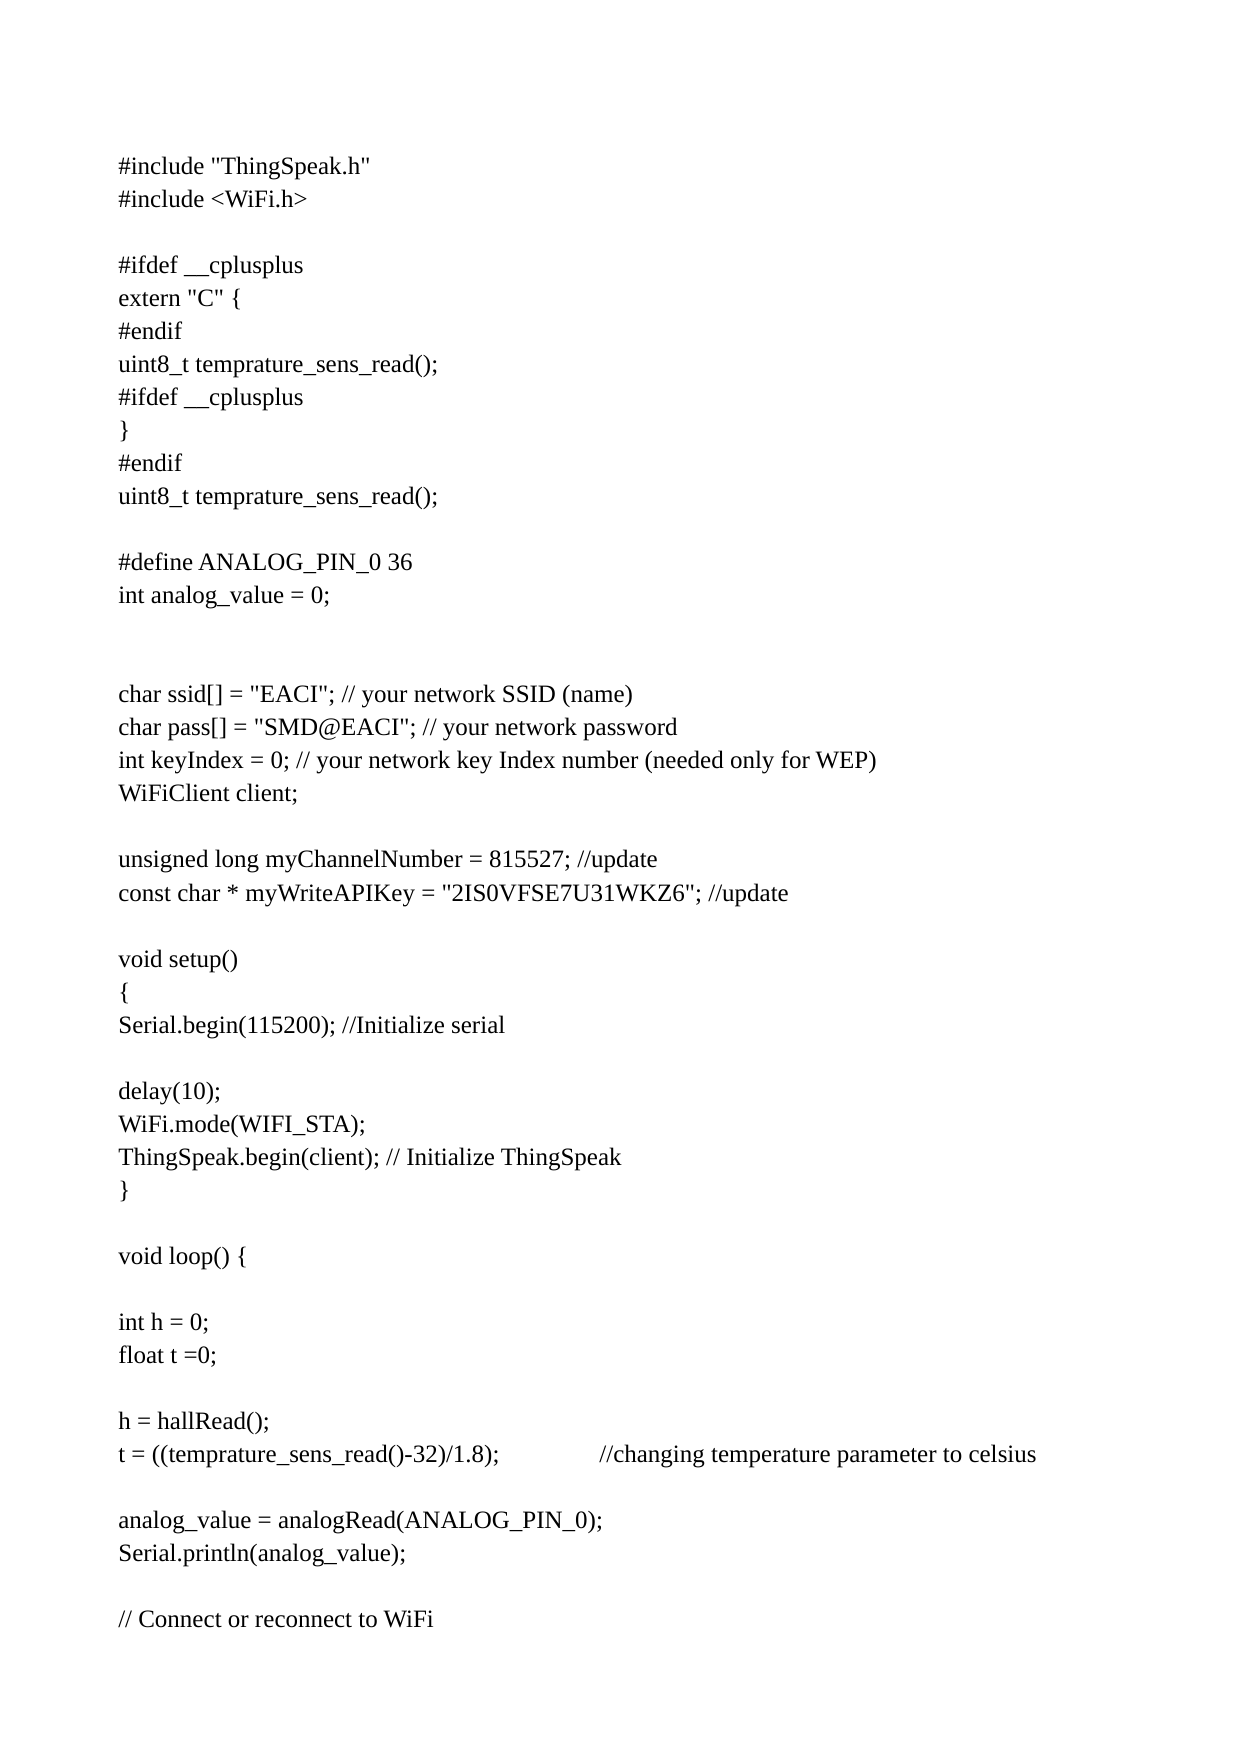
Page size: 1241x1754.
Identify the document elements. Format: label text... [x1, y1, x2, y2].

text WiFi.mode(WIFI_STA); [118, 1109, 1122, 1137]
text #include <WiFi.h> [118, 184, 1122, 213]
text #include "ThingSpeak.h" [118, 151, 1122, 180]
text int analog_value = 0; [118, 580, 1122, 609]
text delay(10); [118, 1076, 1122, 1104]
text float t =0; [118, 1340, 1122, 1369]
text Serial.begin(115200); //Initialize serial [118, 1010, 1122, 1038]
text } [118, 1175, 1122, 1203]
text void loop() { [118, 1241, 1122, 1269]
text #ifdef __cplusplus [118, 382, 1122, 411]
text analog_value = analogRead(ANALOG_PIN_0); [118, 1505, 1122, 1534]
text int h = 0; [118, 1307, 1122, 1336]
text char pass[] = "SMD@EACI"; // your network password [118, 712, 1122, 741]
text #define ANALOG_PIN_0 36 [118, 547, 1122, 576]
text // Connect or reconnect to WiFi [118, 1604, 1122, 1633]
text uint8_t temprature_sens_read(); [118, 349, 1122, 378]
text const char * myWriteAPIKey = "2IS0VFSE7U31WKZ6"; //update [118, 878, 1122, 906]
text #endif [118, 316, 1122, 345]
text uint8_t temprature_sens_read(); [118, 481, 1122, 510]
text #ifdef __cplusplus [118, 250, 1122, 279]
text Serial.println(analog_value); [118, 1538, 1122, 1567]
text } [118, 415, 1122, 444]
text t = ((temprature_sens_read()-32)/1.8); //changing temperature parameter to celsius [118, 1439, 1122, 1468]
text extern "C" { [118, 283, 1122, 312]
text WiFiClient client; [118, 778, 1122, 807]
text ThingSpeak.begin(client); // Initialize ThingSpeak [118, 1142, 1122, 1171]
text int keyIndex = 0; // your network key Index number (needed only for WEP) [118, 746, 1122, 774]
text h = hallRead(); [118, 1406, 1122, 1435]
text #endif [118, 448, 1122, 477]
text unsigned long myChannelNumber = 815527; //update [118, 844, 1122, 873]
text void setup() [118, 944, 1122, 972]
text char ssid[] = "EACI"; // your network SSID (name) [118, 679, 1122, 708]
text { [118, 977, 1122, 1005]
